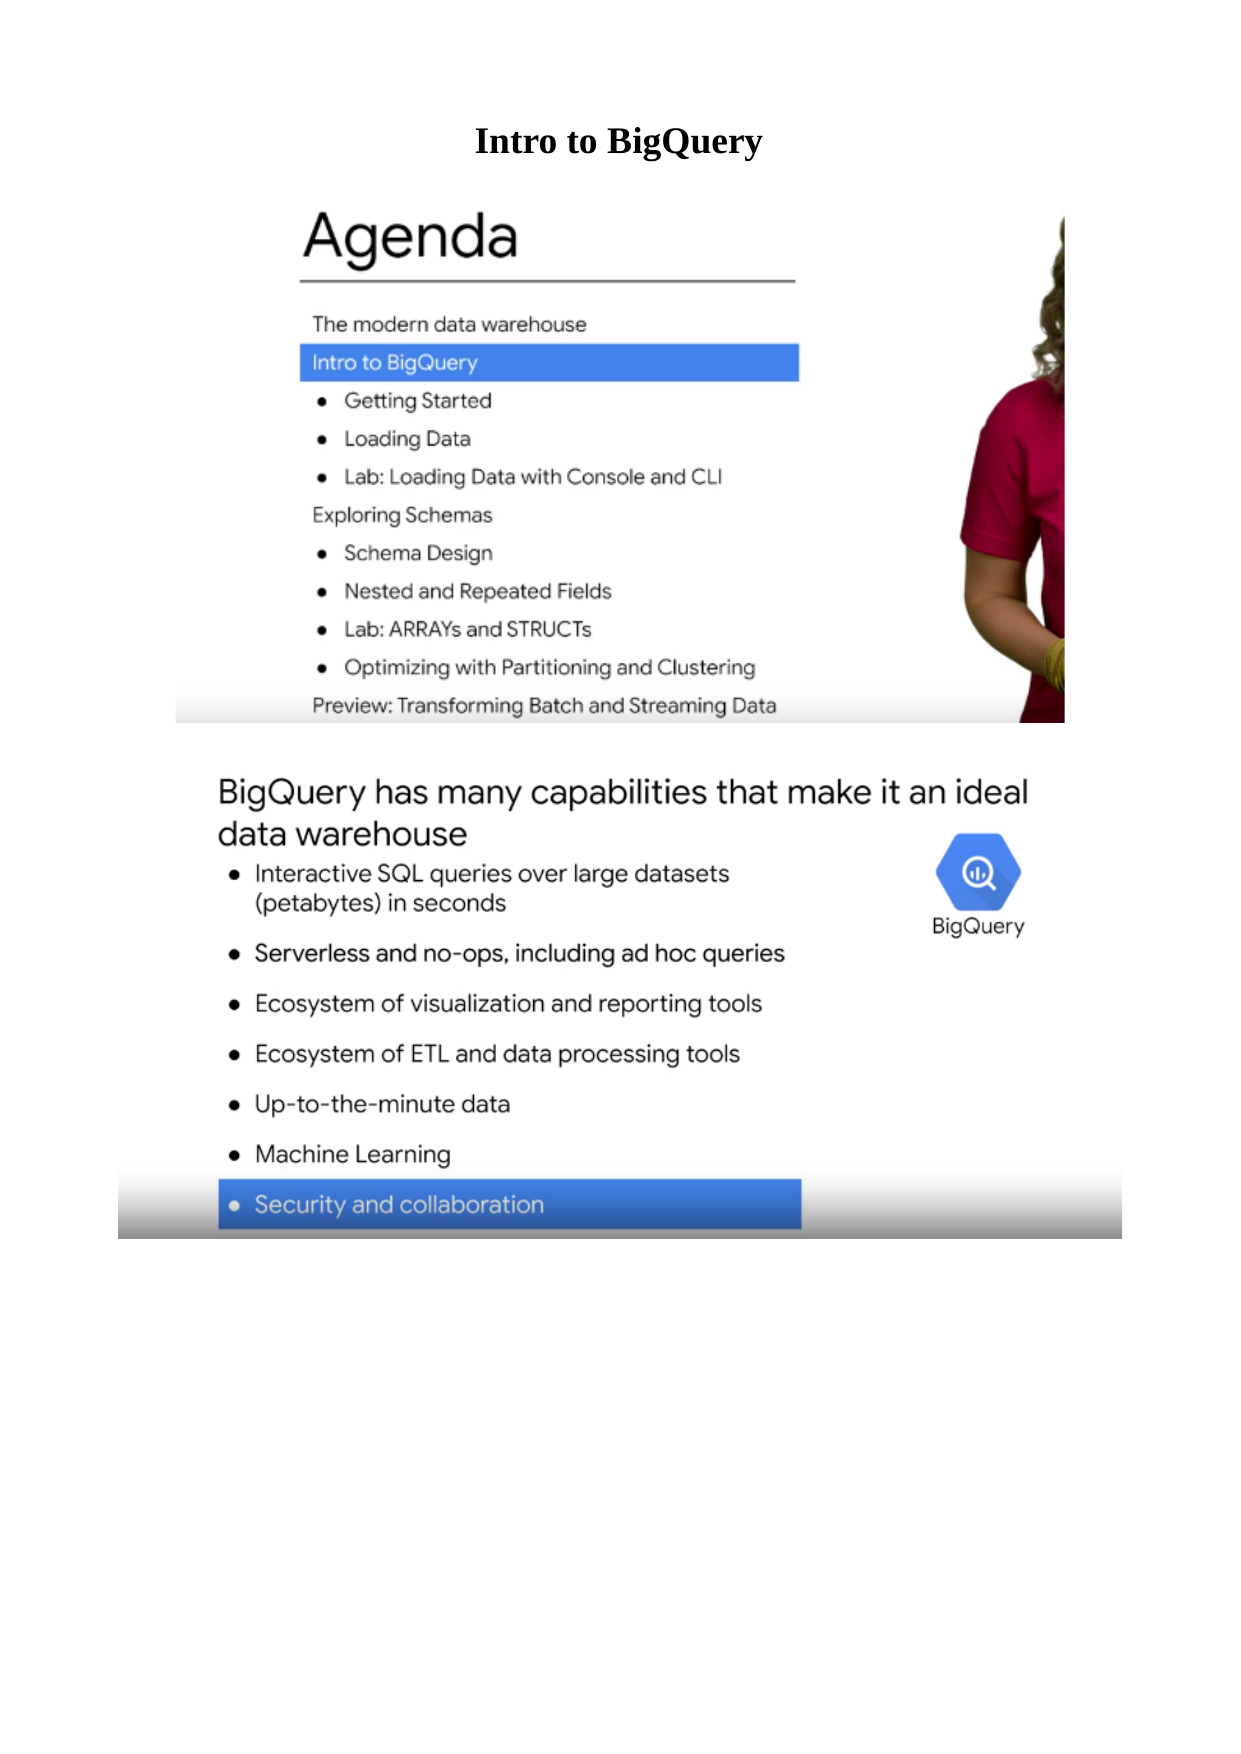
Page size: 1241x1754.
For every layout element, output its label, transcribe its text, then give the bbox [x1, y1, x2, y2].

picture [118, 751, 1123, 1239]
picture [175, 202, 1065, 723]
subtitle Intro to BigQuery [118, 118, 1122, 161]
